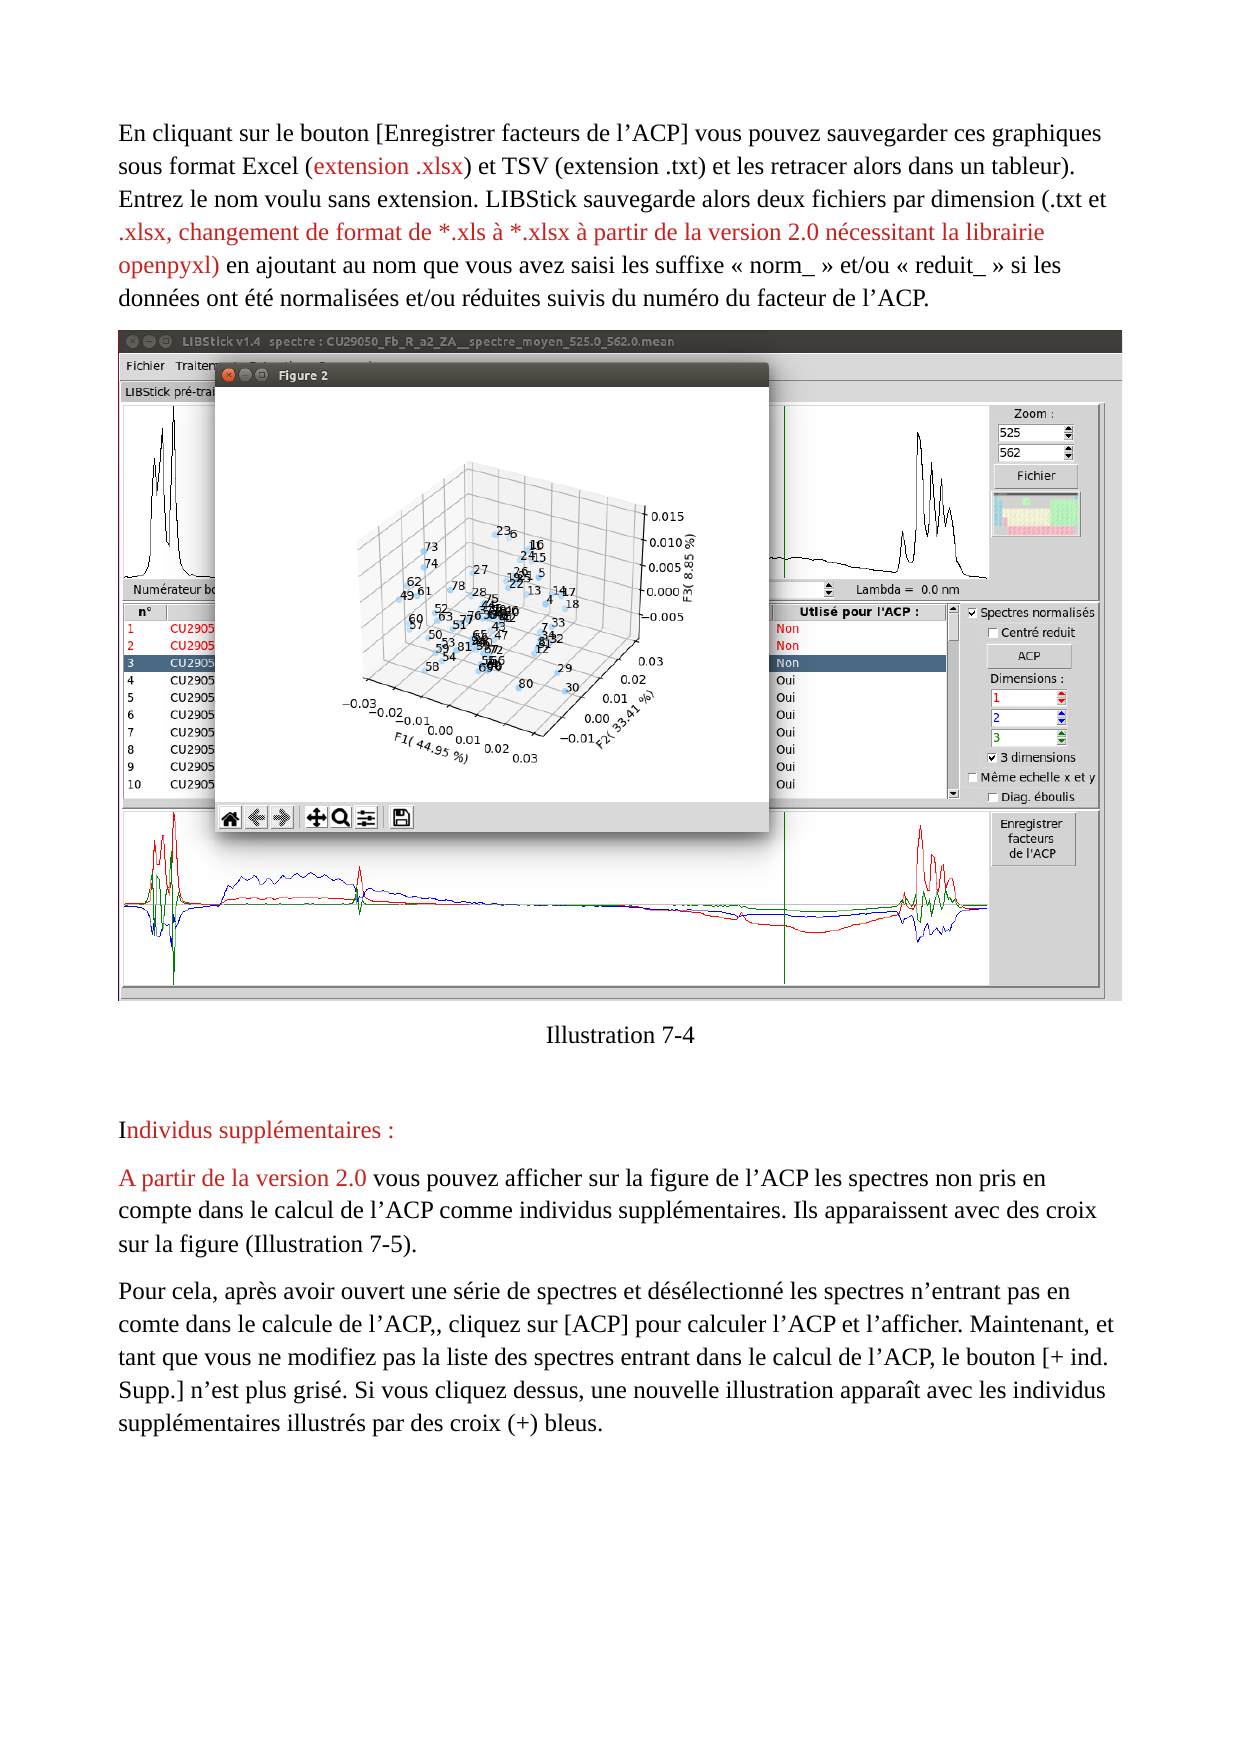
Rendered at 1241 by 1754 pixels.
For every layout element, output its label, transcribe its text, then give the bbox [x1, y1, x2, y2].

text En cliquant sur le bouton [Enregistrer facteurs de l’ACP] vous pouvez sauvegarder ces graphiques sous format Excel (extension .xlsx) et TSV (extension .txt) et les retracer alors dans un tableur). Entrez le nom voulu sans extension. LIBStick sauvegarde alors deux fichiers par dimension (.txt et .xlsx, changement de format de *.xls à *.xlsx à partir de la version 2.0 nécessitant la librairie openpyxl) en ajoutant au nom que vous avez saisi les suffixe « norm_ » et/ou « reduit_ » si les données ont été normalisées et/ou réduites suivis du numéro du facteur de l’ACP. [118, 118, 1122, 312]
text Individus supplémentaires : [118, 1115, 1122, 1144]
picture [118, 330, 1123, 1001]
text Illustration 7-4 [118, 1020, 1122, 1048]
text Pour cela, après avoir ouvert une série de spectres et désélectionné les spectres n’entrant pas en comte dans le calcule de l’ACP,, cliquez sur [ACP] pour calculer l’ACP et l’afficher. Maintenant, et tant que vous ne modifiez pas la liste des spectres entrant dans le calcul de l’ACP, le bouton [+ ind. Supp.] n’est plus grisé. Si vous cliquez dessus, une nouvelle illustration apparaît avec les individus supplémentaires illustrés par des croix (+) bleus. [118, 1276, 1122, 1437]
text A partir de la version 2.0 vous pouvez afficher sur la figure de l’ACP les spectres non pris en compte dans le calcul de l’ACP comme individus supplémentaires. Ils apparaissent avec des croix sur la figure (Illustration 7-5). [118, 1163, 1122, 1257]
